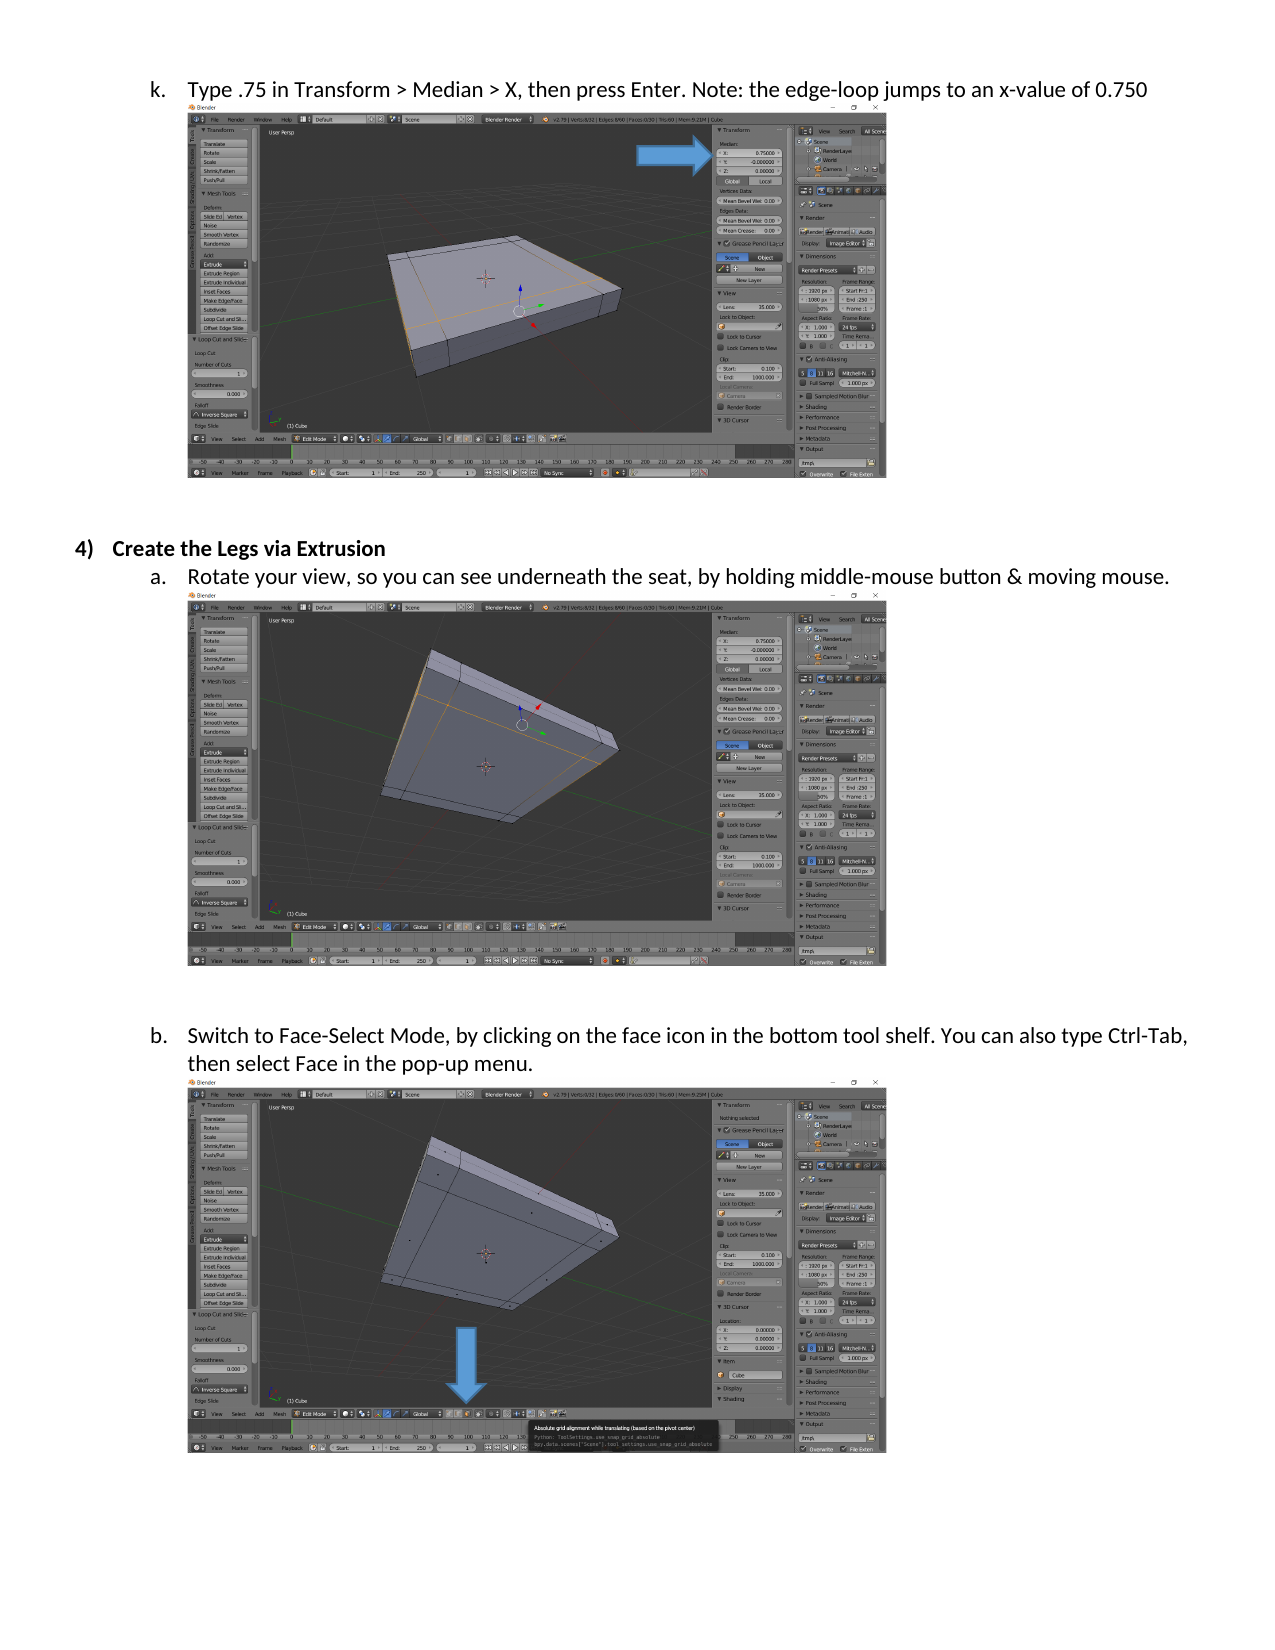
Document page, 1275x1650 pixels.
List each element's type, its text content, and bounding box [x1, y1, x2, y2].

list Create the Legs via Extrusion [75, 534, 1200, 562]
list Switch to Face-Select Mode, by clicking on the face icon in the bottom tool shelf. You can also type Ctrl-Tab, then select Face in the pop-up menu. [150, 1021, 1200, 1452]
list Rotate your view, so you can see underneath the seat, by holding middle-mouse button & moving mouse. [150, 562, 1200, 965]
list Type .75 in Transform > Median > X, then press Enter. Note: the edge-loop jumps to an x-value of 0.750 [150, 75, 1200, 506]
